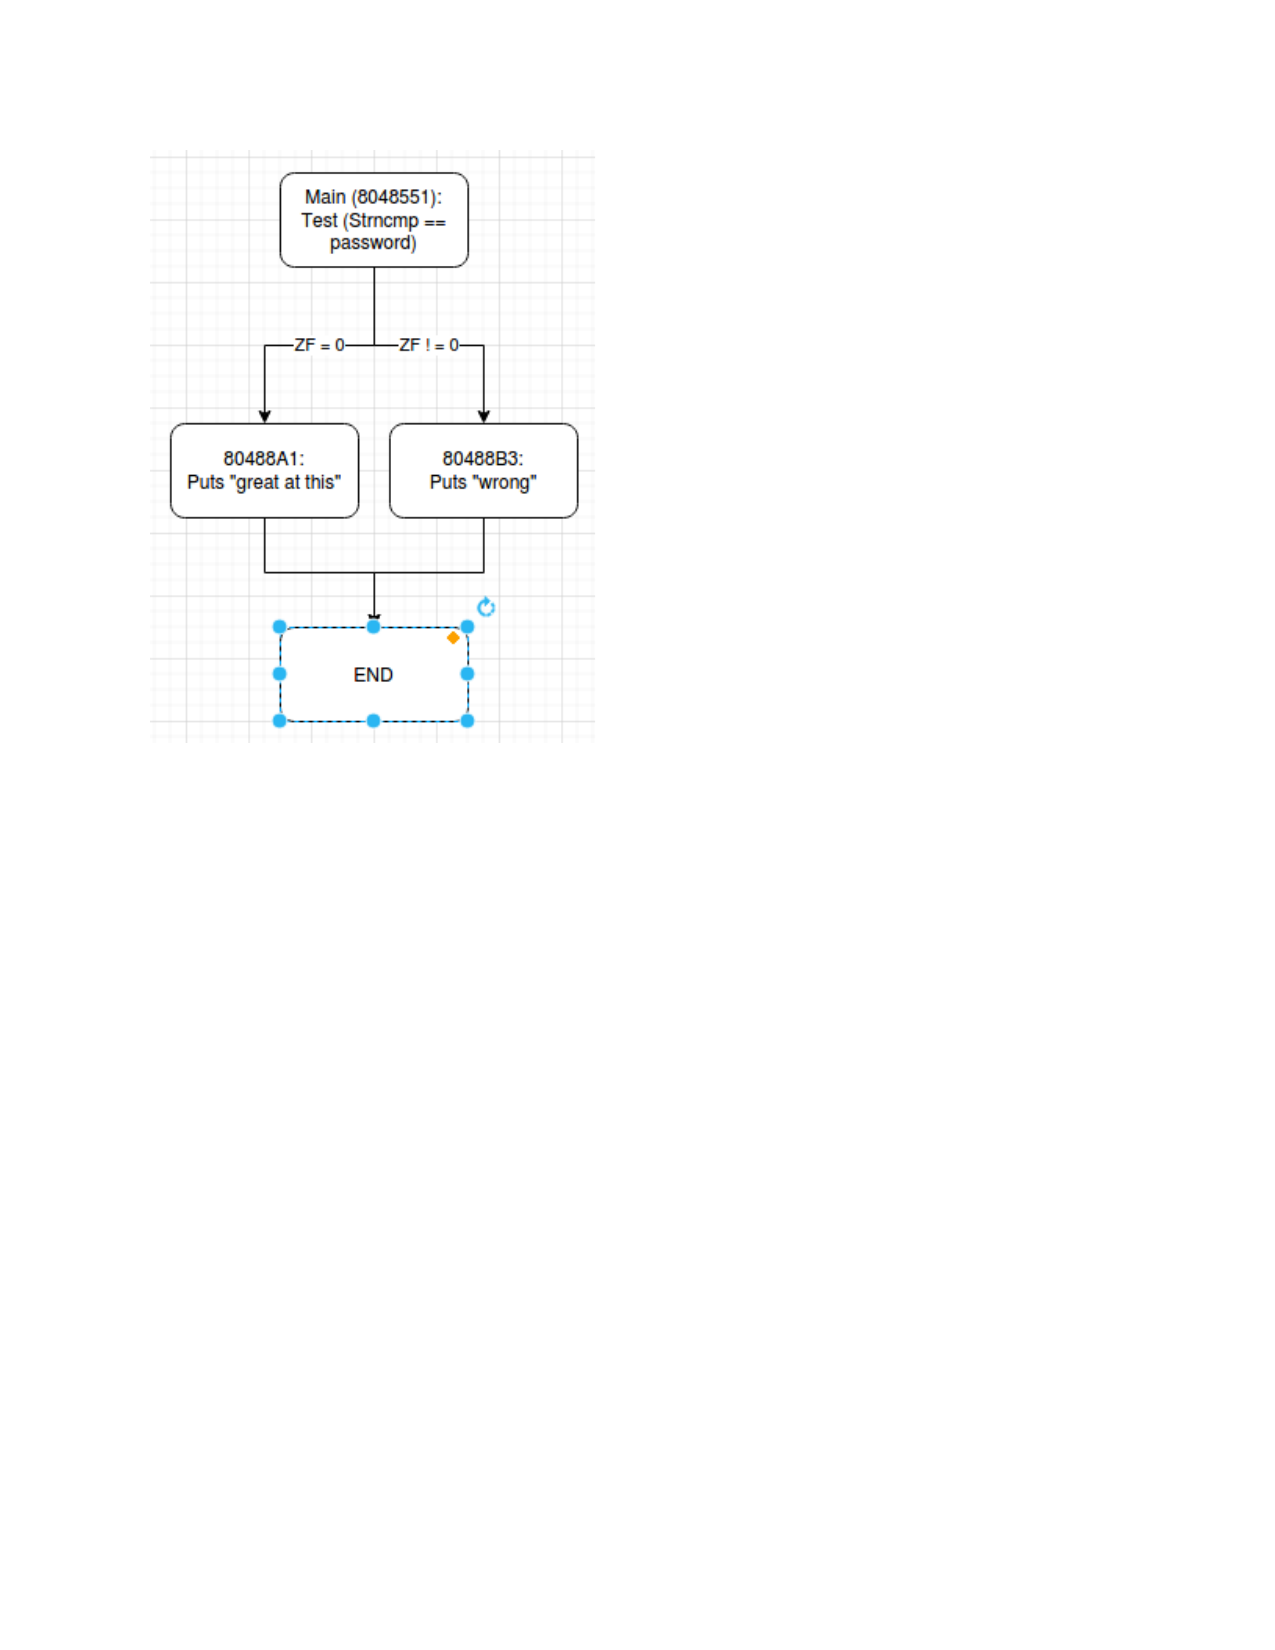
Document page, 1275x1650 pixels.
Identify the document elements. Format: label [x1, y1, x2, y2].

picture [150, 150, 596, 743]
